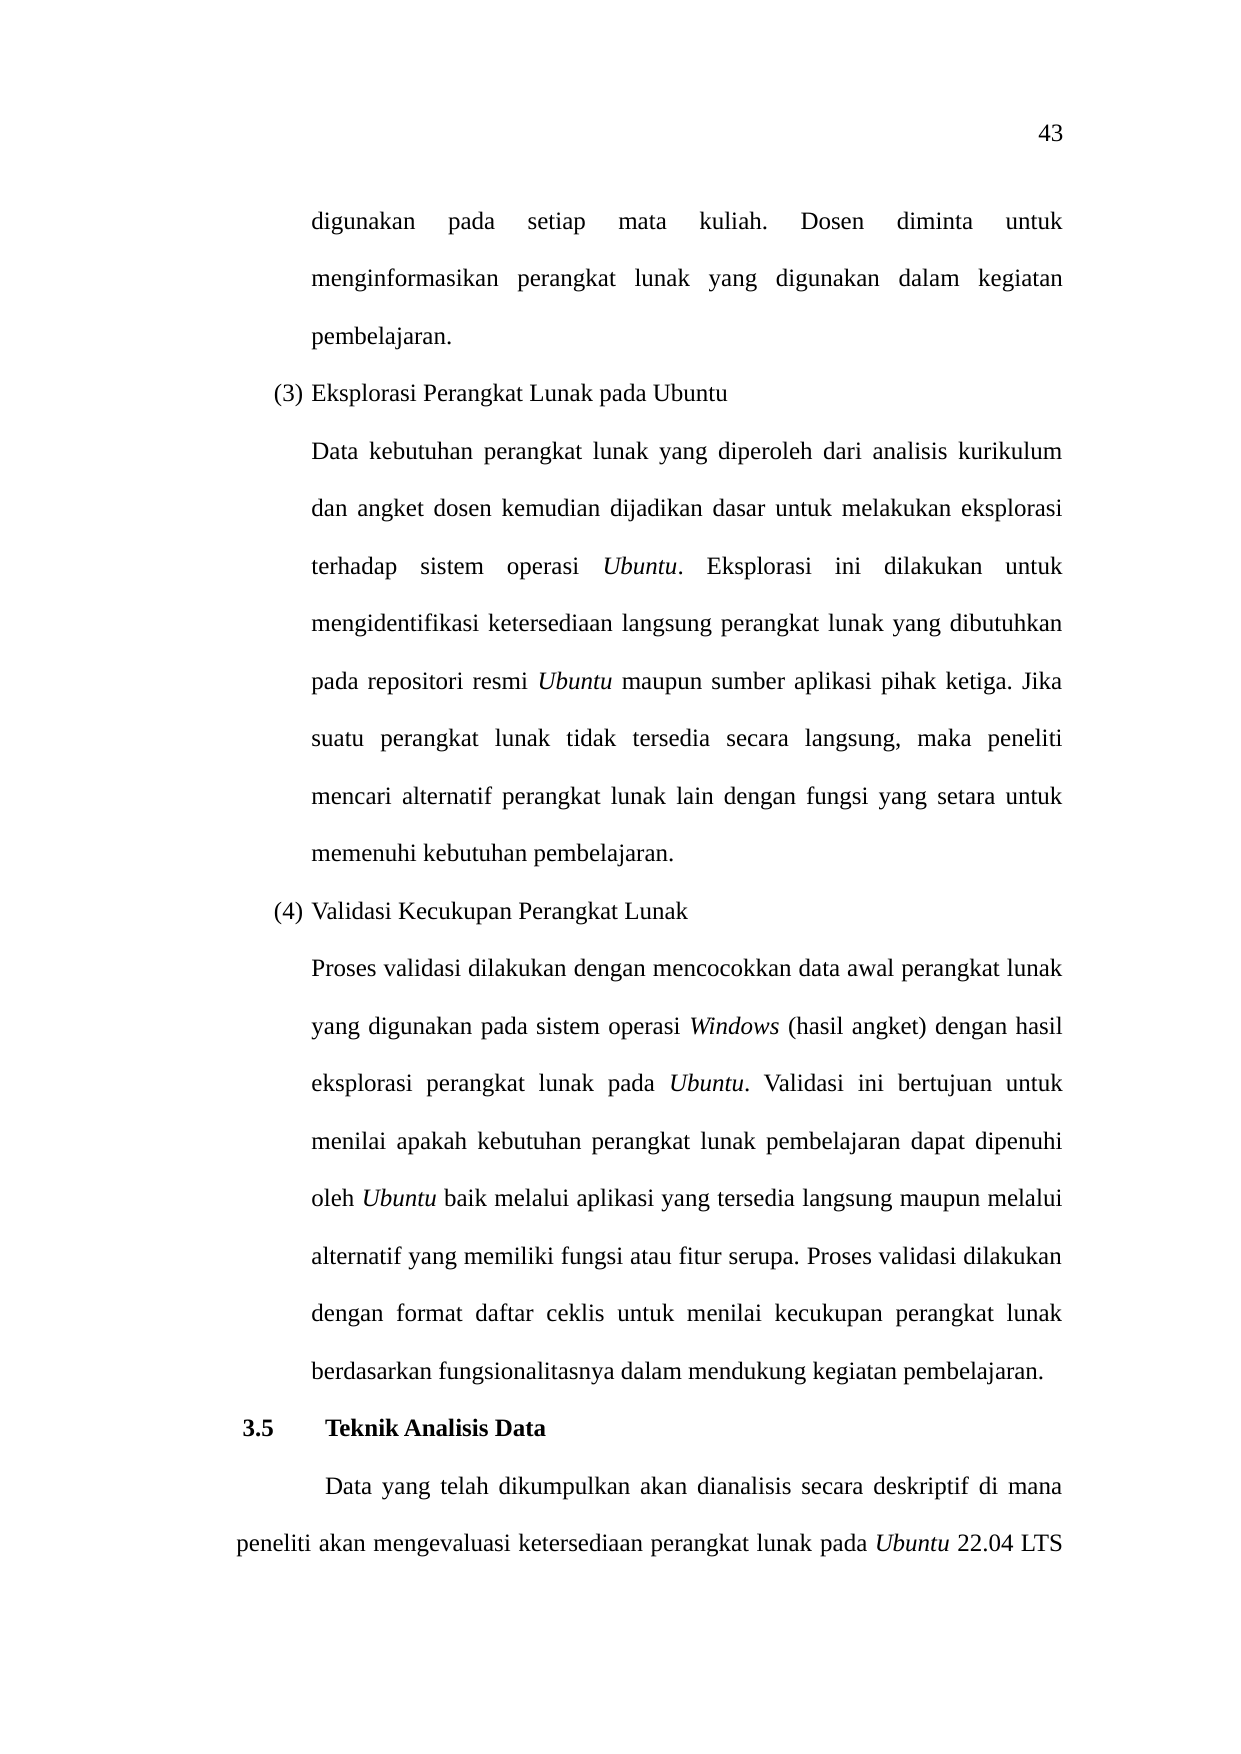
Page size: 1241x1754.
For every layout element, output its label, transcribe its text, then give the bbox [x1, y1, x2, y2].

subtitle Teknik Analisis Data [236, 1413, 1063, 1442]
list Proses validasi dilakukan dengan mencocokkan data awal perangkat lunak yang digunakan pada sistem operasi Windows (hasil angket) dengan hasil eksplorasi perangkat lunak pada Ubuntu. Validasi ini bertujuan untuk menilai apakah kebutuhan perangkat lunak pembelajaran dapat dipenuhi oleh Ubuntu baik melalui aplikasi yang tersedia langsung maupun melalui alternatif yang memiliki fungsi atau fitur serupa. Proses validasi dilakukan dengan format daftar ceklis untuk menilai kecukupan perangkat lunak berdasarkan fungsionalitasnya dalam mendukung kegiatan pembelajaran. [274, 953, 1063, 1385]
text Data yang telah dikumpulkan akan dianalisis secara deskriptif di mana peneliti akan mengevaluasi ketersediaan perangkat lunak pada Ubuntu 22.04 LTS [236, 1471, 1063, 1557]
list digunakan pada setiap mata kuliah. Dosen diminta untuk menginformasikan perangkat lunak yang digunakan dalam kegiatan pembelajaran. [274, 206, 1063, 350]
list Eksplorasi Perangkat Lunak pada Ubuntu [274, 378, 1063, 407]
list Validasi Kecukupan Perangkat Lunak [274, 896, 1063, 925]
list Data kebutuhan perangkat lunak yang diperoleh dari analisis kurikulum dan angket dosen kemudian dijadikan dasar untuk melakukan eksplorasi terhadap sistem operasi Ubuntu. Eksplorasi ini dilakukan untuk mengidentifikasi ketersediaan langsung perangkat lunak yang dibutuhkan pada repositori resmi Ubuntu maupun sumber aplikasi pihak ketiga. Jika suatu perangkat lunak tidak tersedia secara langsung, maka peneliti mencari alternatif perangkat lunak lain dengan fungsi yang setara untuk memenuhi kebutuhan pembelajaran. [274, 436, 1063, 867]
